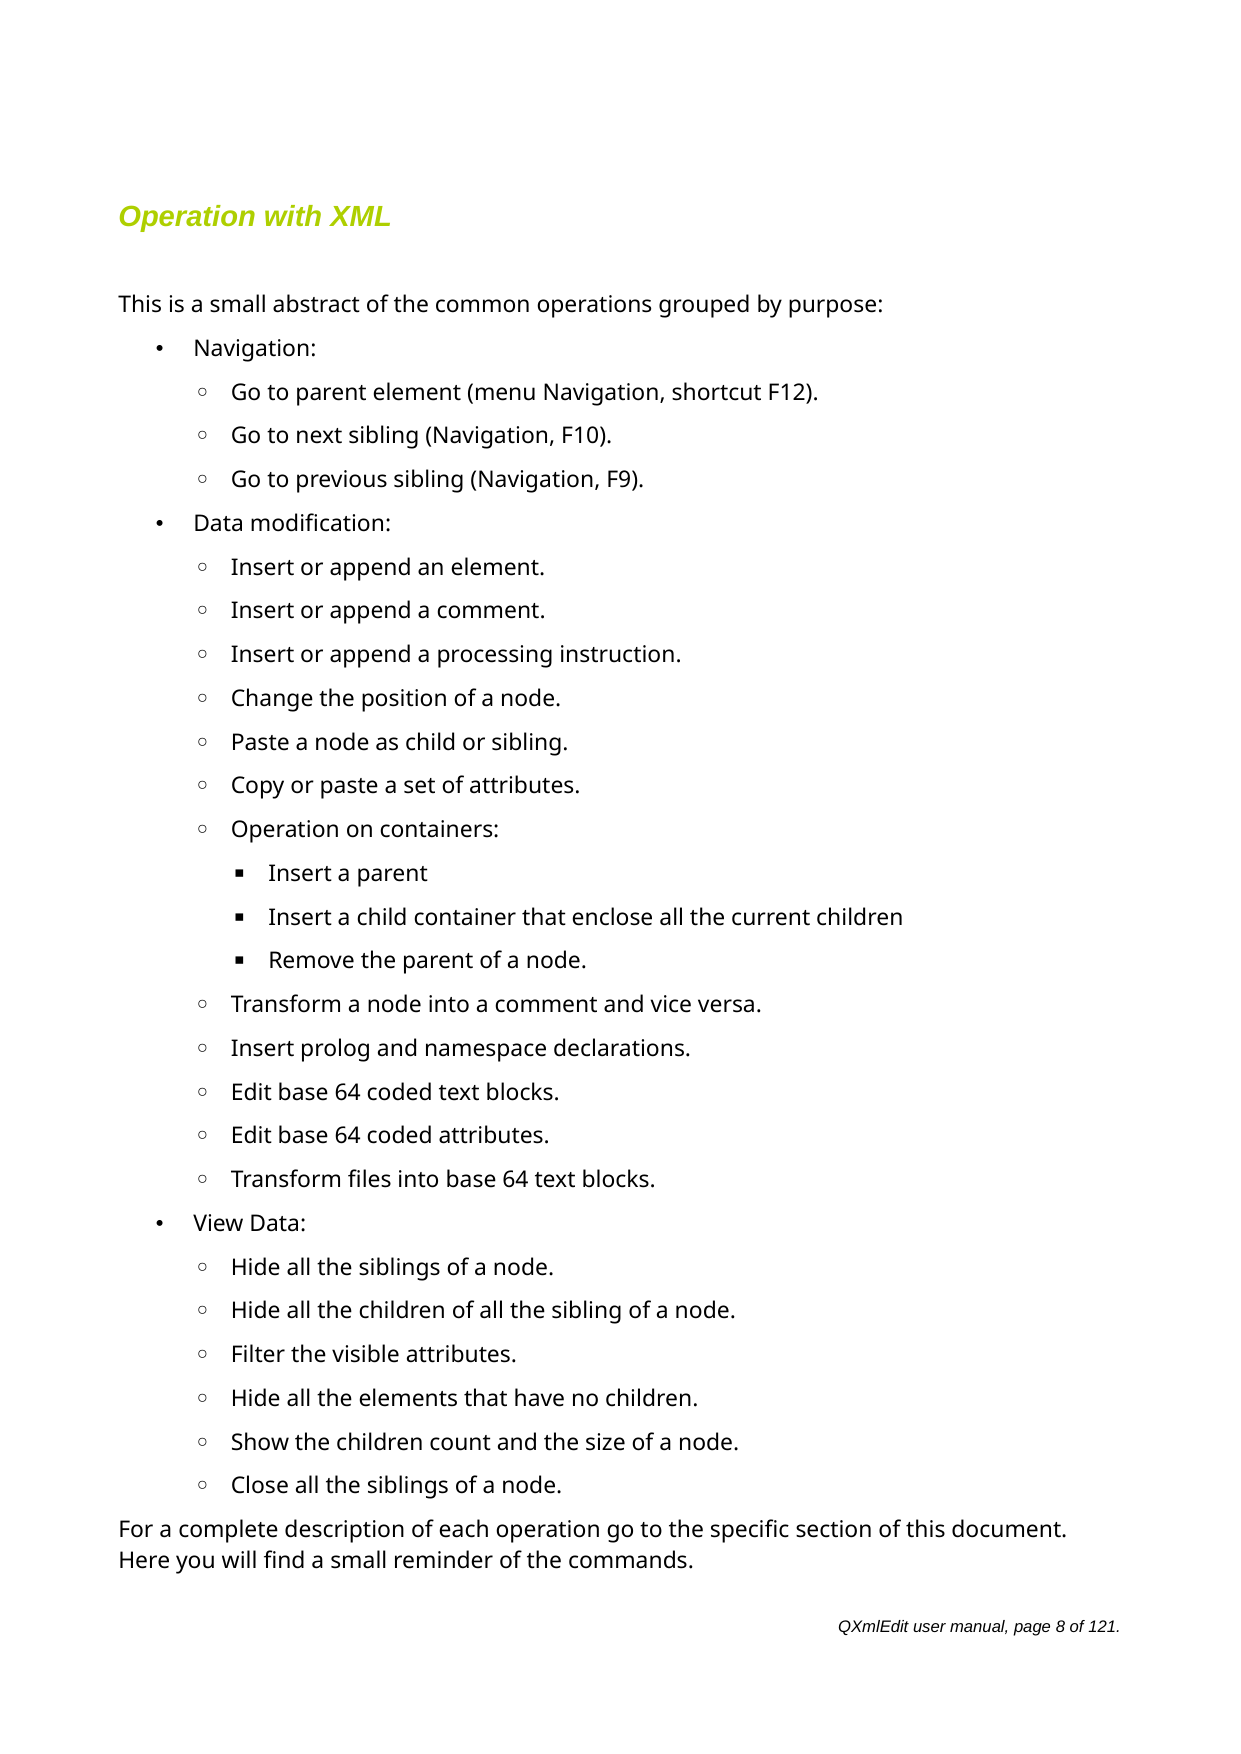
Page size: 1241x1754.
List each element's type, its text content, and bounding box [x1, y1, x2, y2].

list Hide all the siblings of a node. [193, 1251, 1122, 1282]
list Transform a node into a comment and vice versa. [193, 988, 1122, 1019]
subtitle Operation with XML [118, 198, 1122, 232]
list Copy or paste a set of attributes. [193, 769, 1122, 801]
list Go to next sibling (Navigation, F10). [193, 419, 1122, 451]
text For a complete description of each operation go to the specific section of this document. Here you will find a small reminder of the commands. [118, 1513, 1122, 1576]
list Change the position of a node. [193, 682, 1122, 713]
list Go to previous sibling (Navigation, F9). [193, 463, 1122, 494]
list Show the children count and the size of a node. [193, 1426, 1122, 1457]
list Navigation: [156, 332, 1122, 363]
text This is a small abstract of the common operations grouped by purpose: [118, 288, 1122, 319]
list Insert a parent [231, 857, 1122, 888]
list Edit base 64 coded attributes. [193, 1119, 1122, 1151]
list Insert or append a comment. [193, 594, 1122, 626]
list Transform files into base 64 text blocks. [193, 1163, 1122, 1194]
list Hide all the elements that have no children. [193, 1382, 1122, 1413]
list Insert a child container that enclose all the current children [231, 901, 1122, 932]
list Operation on containers: [193, 813, 1122, 844]
list Hide all the children of all the sibling of a node. [193, 1294, 1122, 1326]
list Insert or append a processing instruction. [193, 638, 1122, 669]
list Remove the parent of a node. [231, 944, 1122, 976]
list Close all the siblings of a node. [193, 1469, 1122, 1501]
list Go to parent element (menu Navigation, shortcut F12). [193, 376, 1122, 407]
list Filter the visible attributes. [193, 1338, 1122, 1369]
list Insert or append an element. [193, 551, 1122, 582]
list View Data: [156, 1207, 1122, 1238]
list Insert prolog and namespace declarations. [193, 1032, 1122, 1063]
list Paste a node as child or sibling. [193, 726, 1122, 757]
list Data modification: [156, 507, 1122, 538]
list Edit base 64 coded text blocks. [193, 1076, 1122, 1107]
